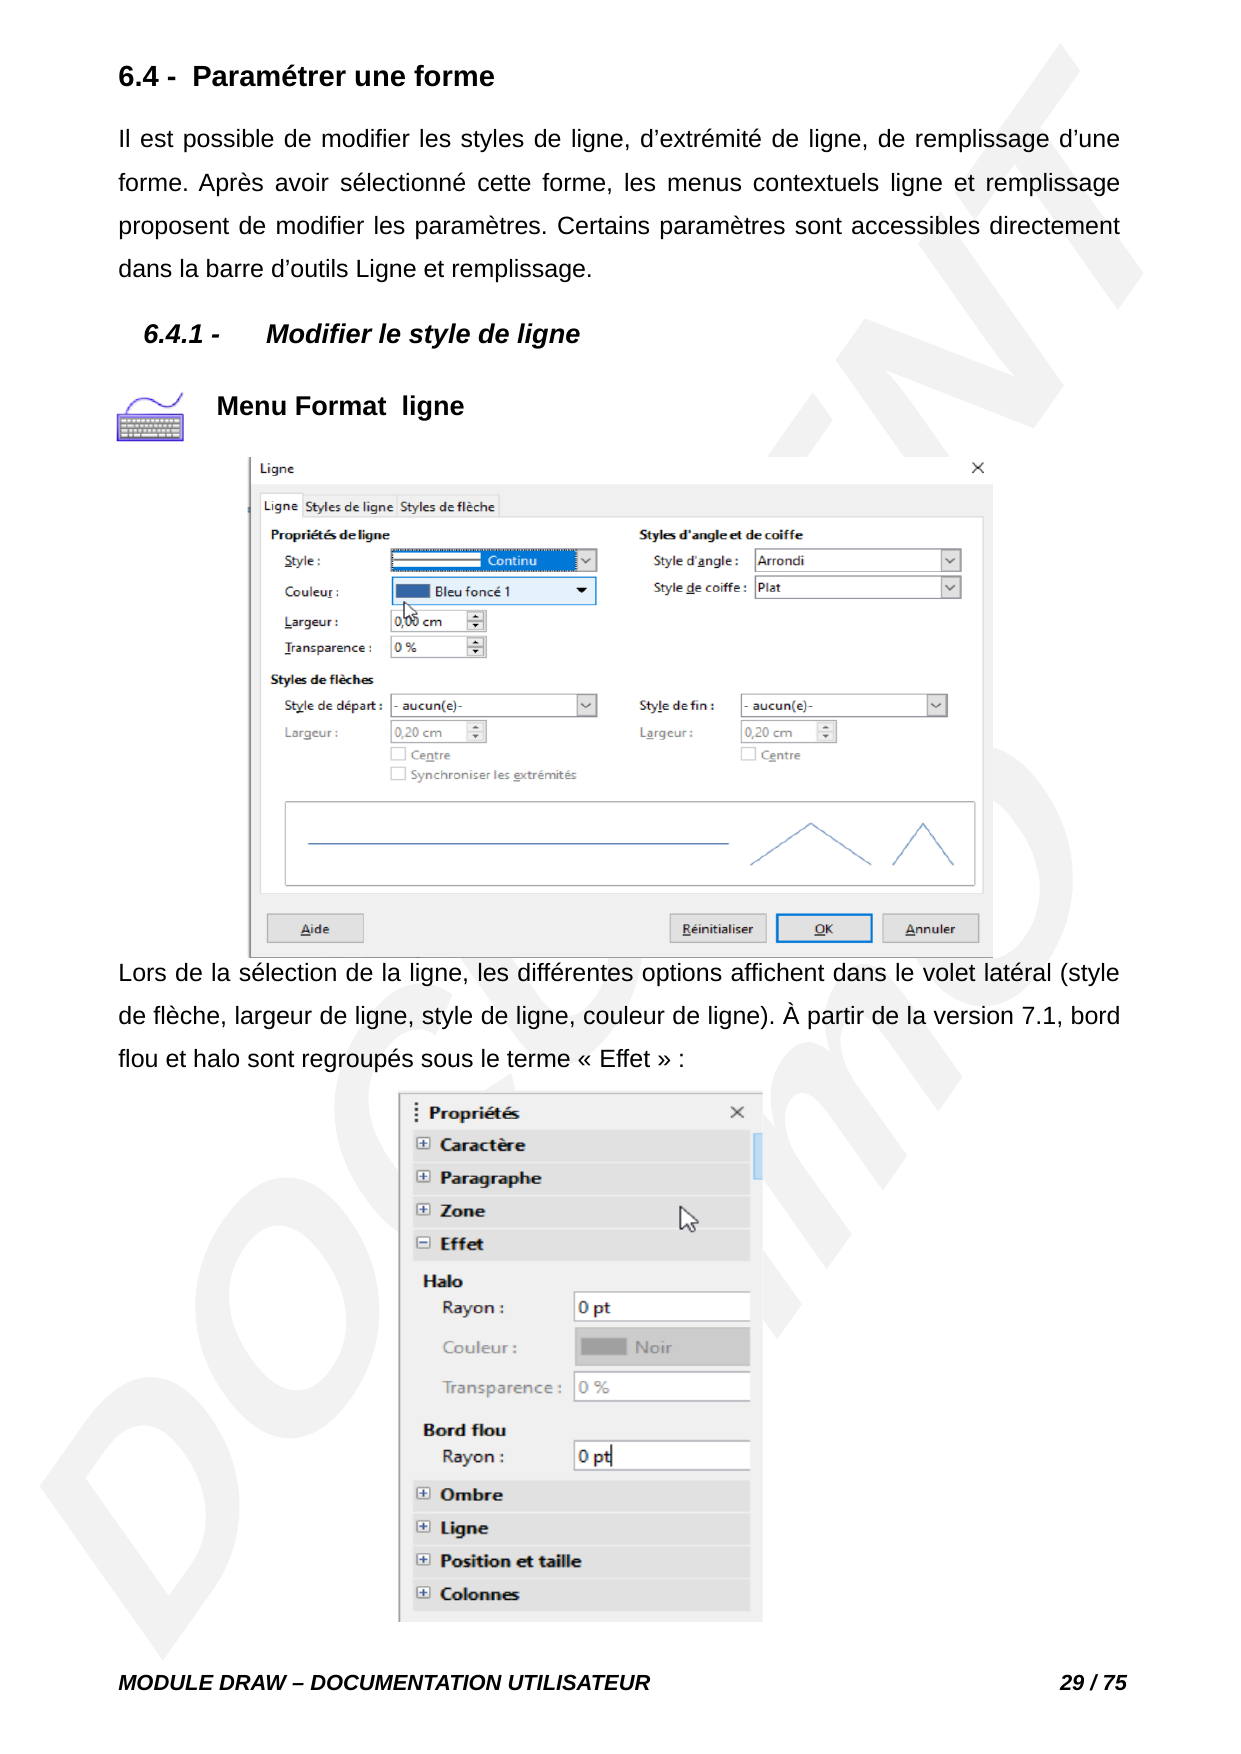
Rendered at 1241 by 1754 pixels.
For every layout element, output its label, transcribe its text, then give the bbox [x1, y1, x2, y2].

text Lors de la sélection de la ligne, les différentes options affichent dans le volet latéral (style de flèche, largeur de ligne, style de ligne, couleur de ligne). À partir de la version 7.1, bord flou et halo sont regroupés sous le terme « Effet » : [118, 445, 1122, 1073]
subtitle Modifier le style de ligne [143, 318, 1122, 349]
picture [247, 457, 993, 958]
picture [397, 1090, 763, 1622]
subtitle Paramétrer une forme [118, 59, 1122, 93]
picture [112, 380, 187, 456]
text Menu Format ligne [187, 390, 1122, 422]
text Il est possible de modifier les styles de ligne, d’extrémité de ligne, de remplissage d’une forme. Après avoir sélectionné cette forme, les menus contextuels ligne et remplissage proposent de modifier les paramètres. Certains paramètres sont accessibles directement dans la barre d’outils Ligne et remplissage. [118, 124, 1122, 283]
